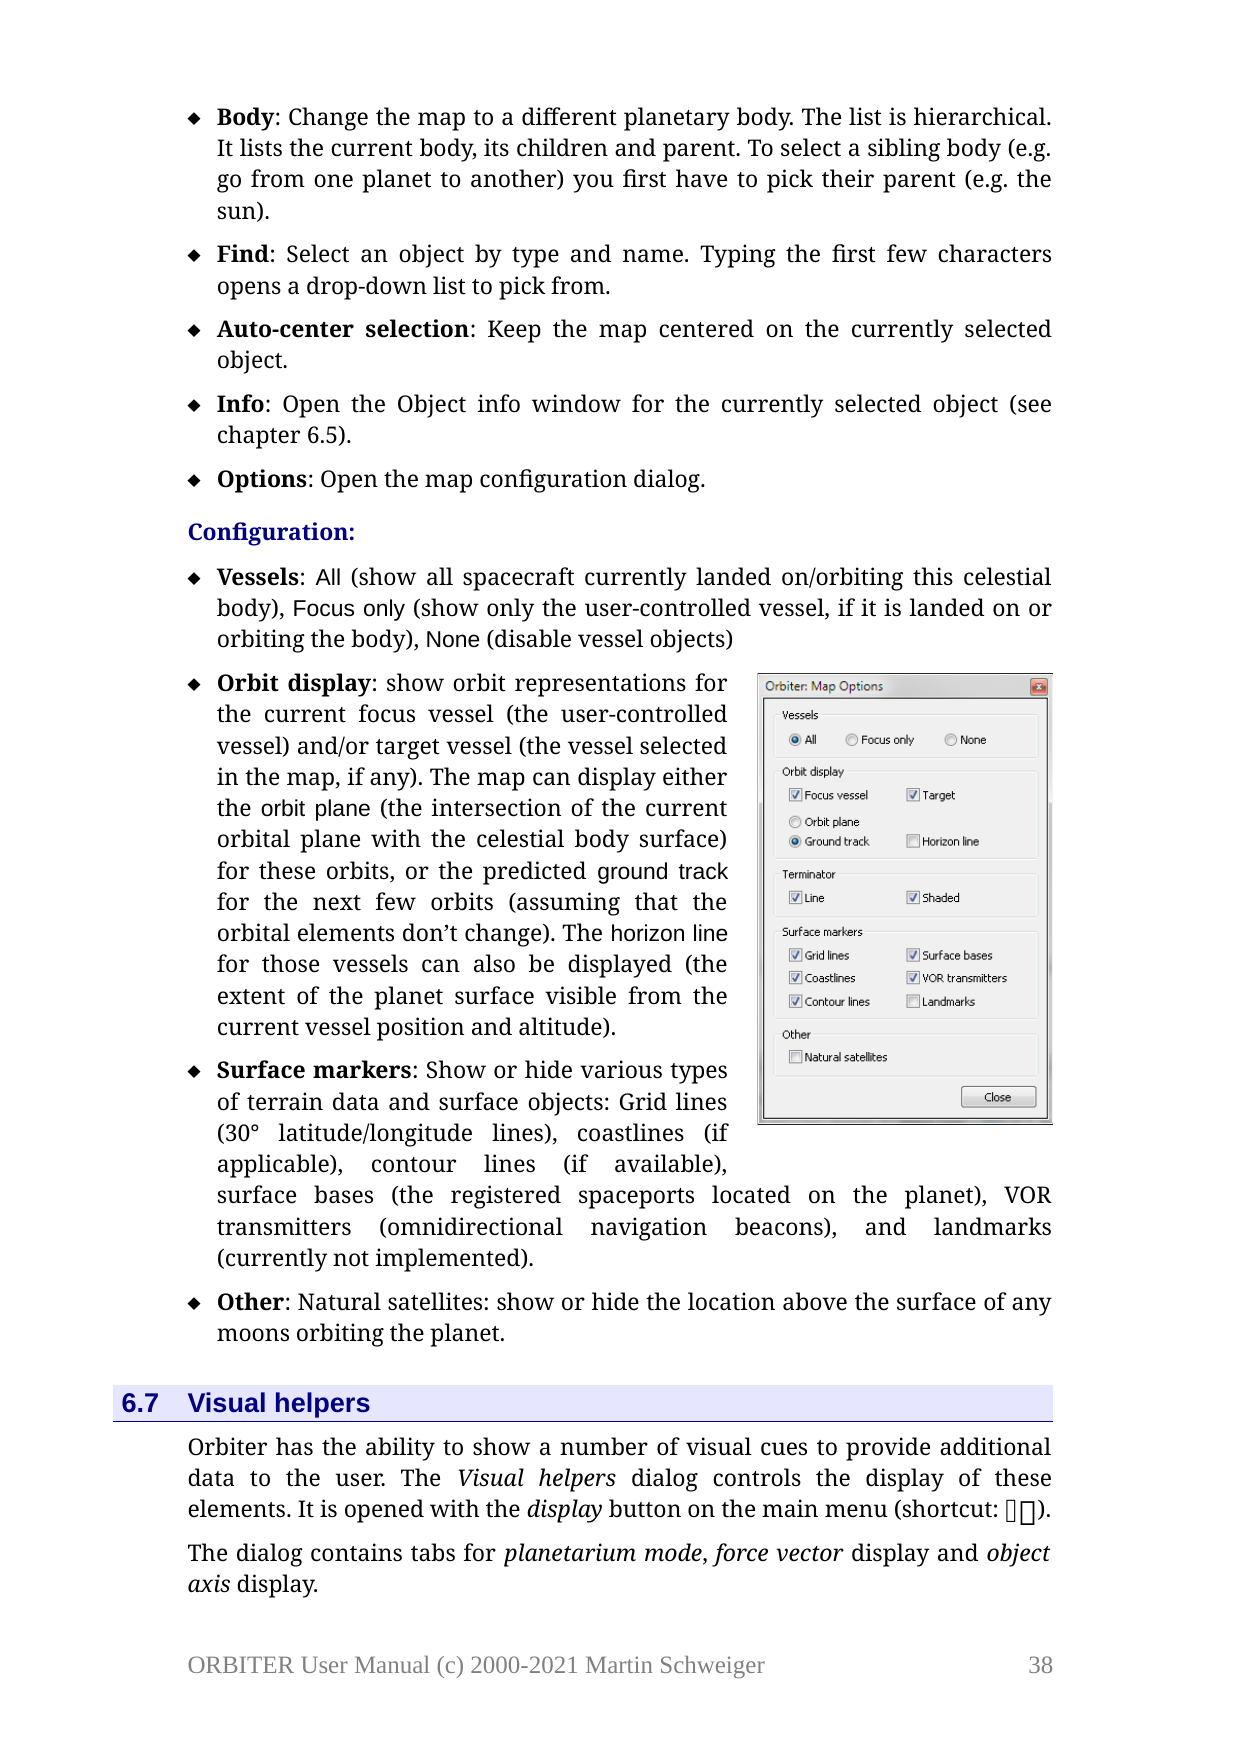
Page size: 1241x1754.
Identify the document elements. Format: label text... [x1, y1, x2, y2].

text The dialog contains tabs for planetarium mode, force vector display and object axis display. [187, 1536, 1053, 1598]
list Info: Open the Object info window for the currently selected object (see chapter 6.4). [187, 388, 1053, 450]
text Orbiter has the ability to show a number of visual cues to provide additional data to the user. The Visual helpers dialog controls the display of these elements. It is opened with the display button on the main menu (shortcut: ). [187, 1430, 1053, 1524]
subtitle Visual helpers [113, 1385, 1053, 1421]
list Body: Change the map to a different planetary body. The list is hierarchical. It lists the current body, its children and parent. To select a sibling body (e.g. go from one planet to another) you first have to pick their parent (e.g. the sun). [187, 100, 1053, 225]
list Find: Select an object by type and name. Typing the first few characters opens a drop-down list to pick from. [187, 238, 1053, 300]
list Vessels: All (show all spacecraft currently landed on/orbiting this celestial body), Focus only (show only the user-controlled vessel, if it is landed on or orbiting the body), None (disable vessel objects) [187, 560, 1053, 654]
list Auto-center selection: Keep the map centered on the currently selected object. [187, 313, 1053, 375]
list Options: Open the map configuration dialog. [187, 462, 1053, 494]
subtitle Configuration: [187, 516, 1053, 547]
list Surface markers: Show or hide various types of terrain data and surface objects: Grid lines (30° latitude/longitude lines), coastlines (if applicable), contour lines (if available), surface bases (the registered spaceports located on the planet), VOR transmitters (omnidirectional navigation beacons), and landmarks (currently not implemented). [187, 1054, 1053, 1273]
picture [757, 673, 1053, 1125]
list Orbit display: show orbit representations for the current focus vessel (the user-controlled vessel) and/or target vessel (the vessel selected in the map, if any). The map can display either the orbit plane (the intersection of the current orbital plane with the celestial body surface) for these orbits, or the predicted ground track for the next few orbits (assuming that the orbital elements don’t change). The horizon line for those vessels can also be displayed (the extent of the planet surface visible from the current vessel position and altitude). [187, 667, 1053, 1042]
list Other: Natural satellites: show or hide the location above the surface of any moons orbiting the planet. [187, 1285, 1053, 1348]
